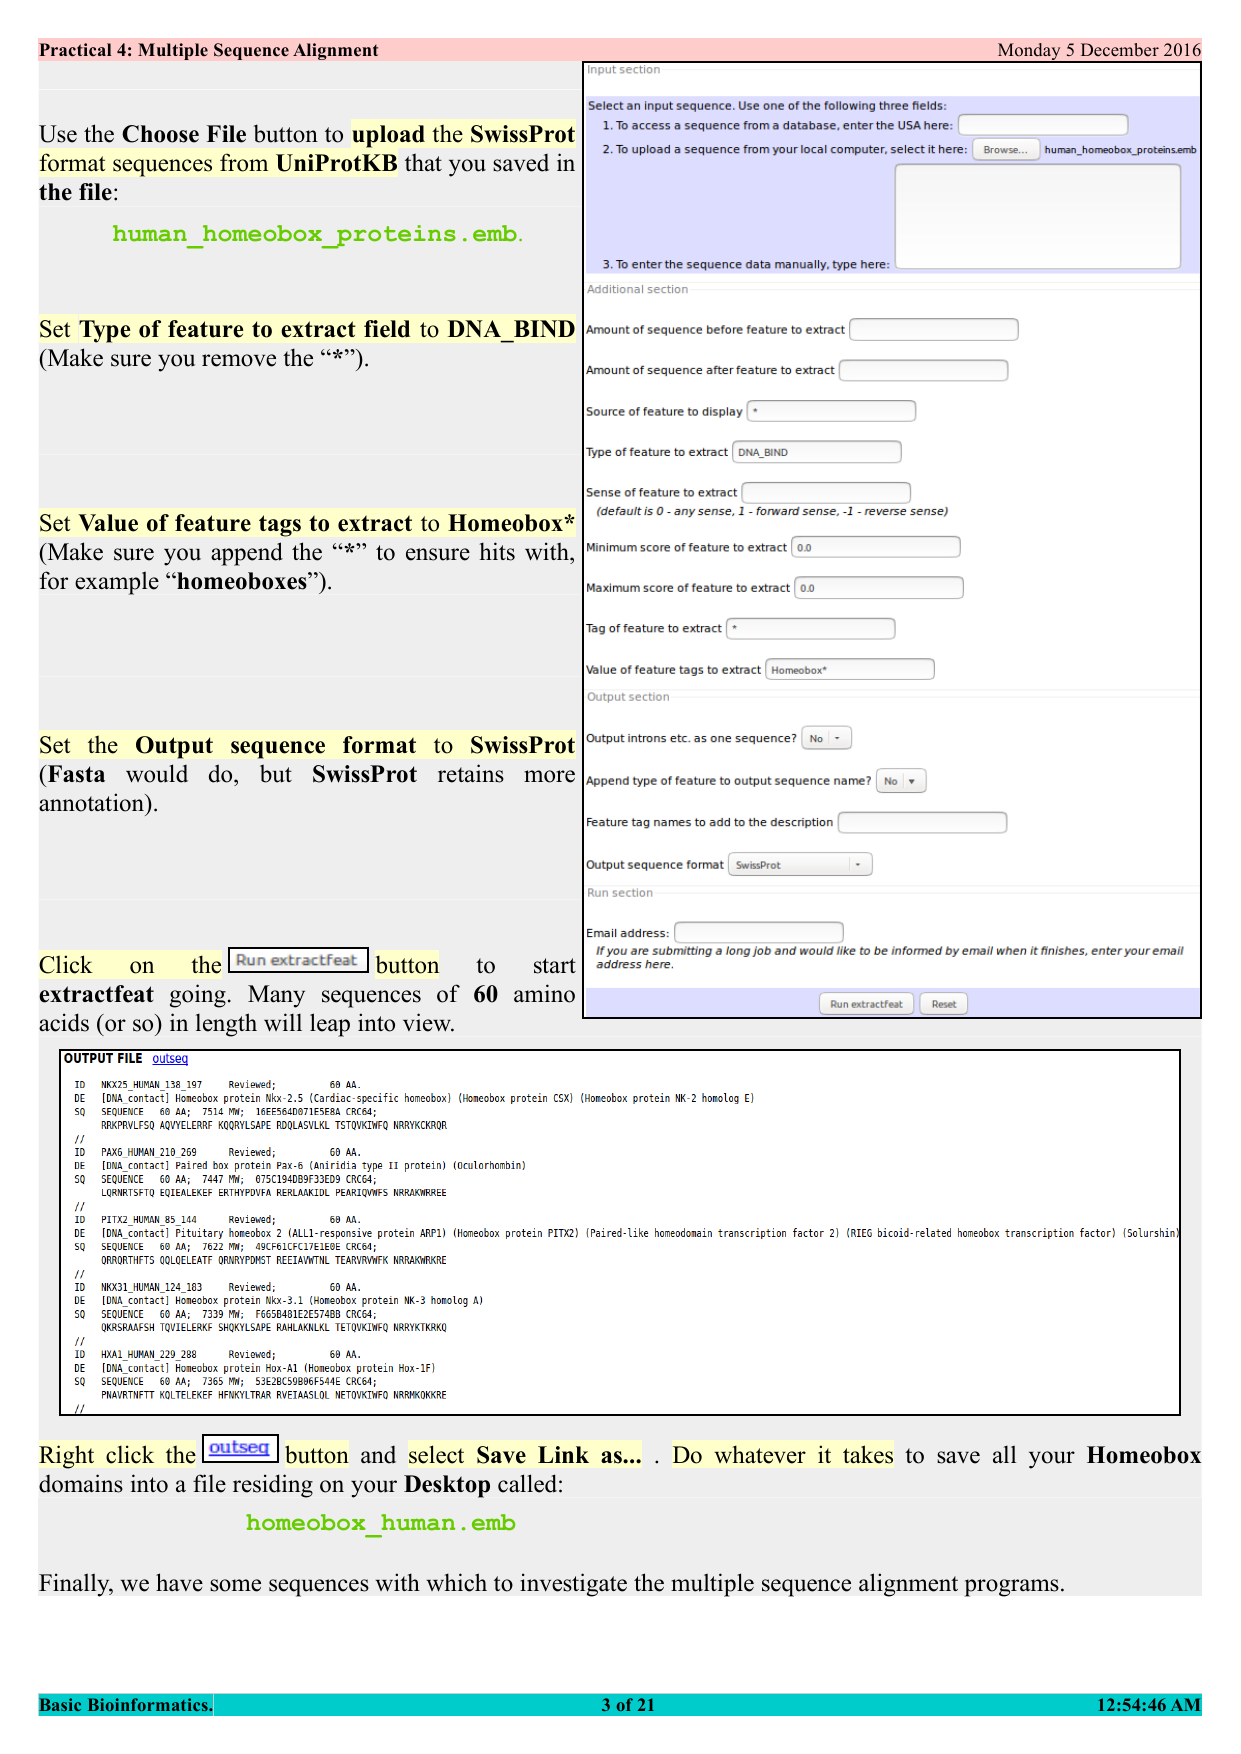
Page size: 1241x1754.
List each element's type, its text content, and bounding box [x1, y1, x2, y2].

text homeobox_human.emb [38, 1509, 1202, 1538]
text Set the Output sequence format to SwissProt (Fasta would do, but SwissProt retains more annotation). [38, 730, 582, 817]
picture [204, 1436, 277, 1461]
picture [230, 949, 367, 971]
text Click on thebutton to start extractfeat going. Many sequences of 60 amino acids (or so) in length will leap into view. [38, 947, 1202, 1037]
text human_homeobox_proteins.emb. [38, 218, 582, 249]
text Set Type of feature to extract field to DNA_BIND (Make sure you remove the “*”). [38, 314, 582, 372]
text Use the Choose File button to upload the SwissProt format sequences from UniProtKB that you saved in the file: [38, 119, 582, 206]
text Finally, we have some sequences with which to investigate the multiple sequence alignment programs. [38, 1567, 1202, 1596]
text Right click thebutton and select Save Link as... . Do whatever it takes to save all your Homeobox domains into a file residing on your Desktop called: [38, 1084, 1202, 1498]
picture [61, 1051, 1179, 1414]
picture [584, 63, 1200, 1017]
text Set Value of feature tags to extract to Homeobox* (Make sure you append the “*” to ensure hits with, for example “homeoboxes”). [38, 507, 582, 595]
